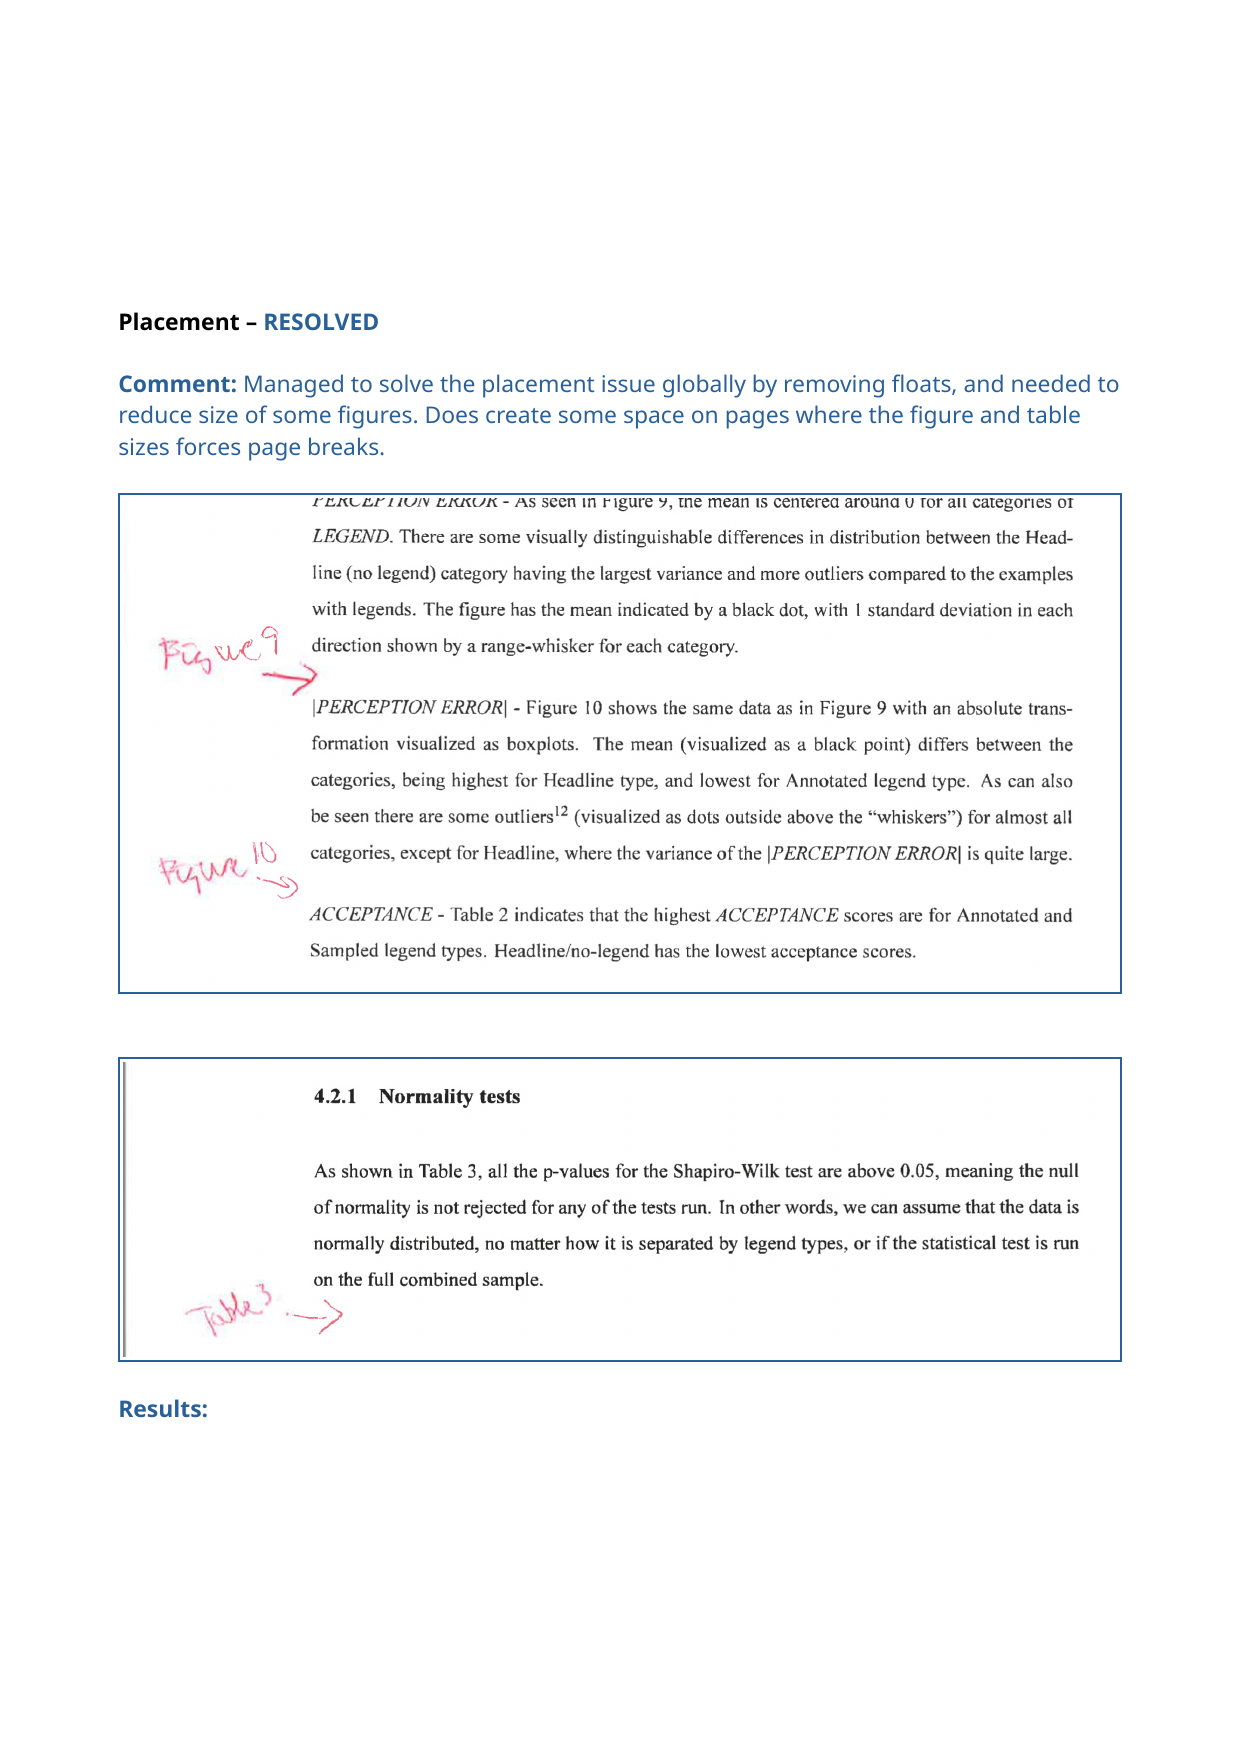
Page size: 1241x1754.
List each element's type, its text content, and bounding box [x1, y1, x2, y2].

text Placement – RESOLVED [118, 306, 1122, 337]
text Results: [118, 1393, 1122, 1424]
picture [123, 1062, 1118, 1357]
picture [123, 498, 1118, 990]
text Comment: Managed to solve the placement issue globally by removing floats, and needed to reduce size of some figures. Does create some space on pages where the figure and table sizes forces page breaks. [118, 368, 1122, 462]
